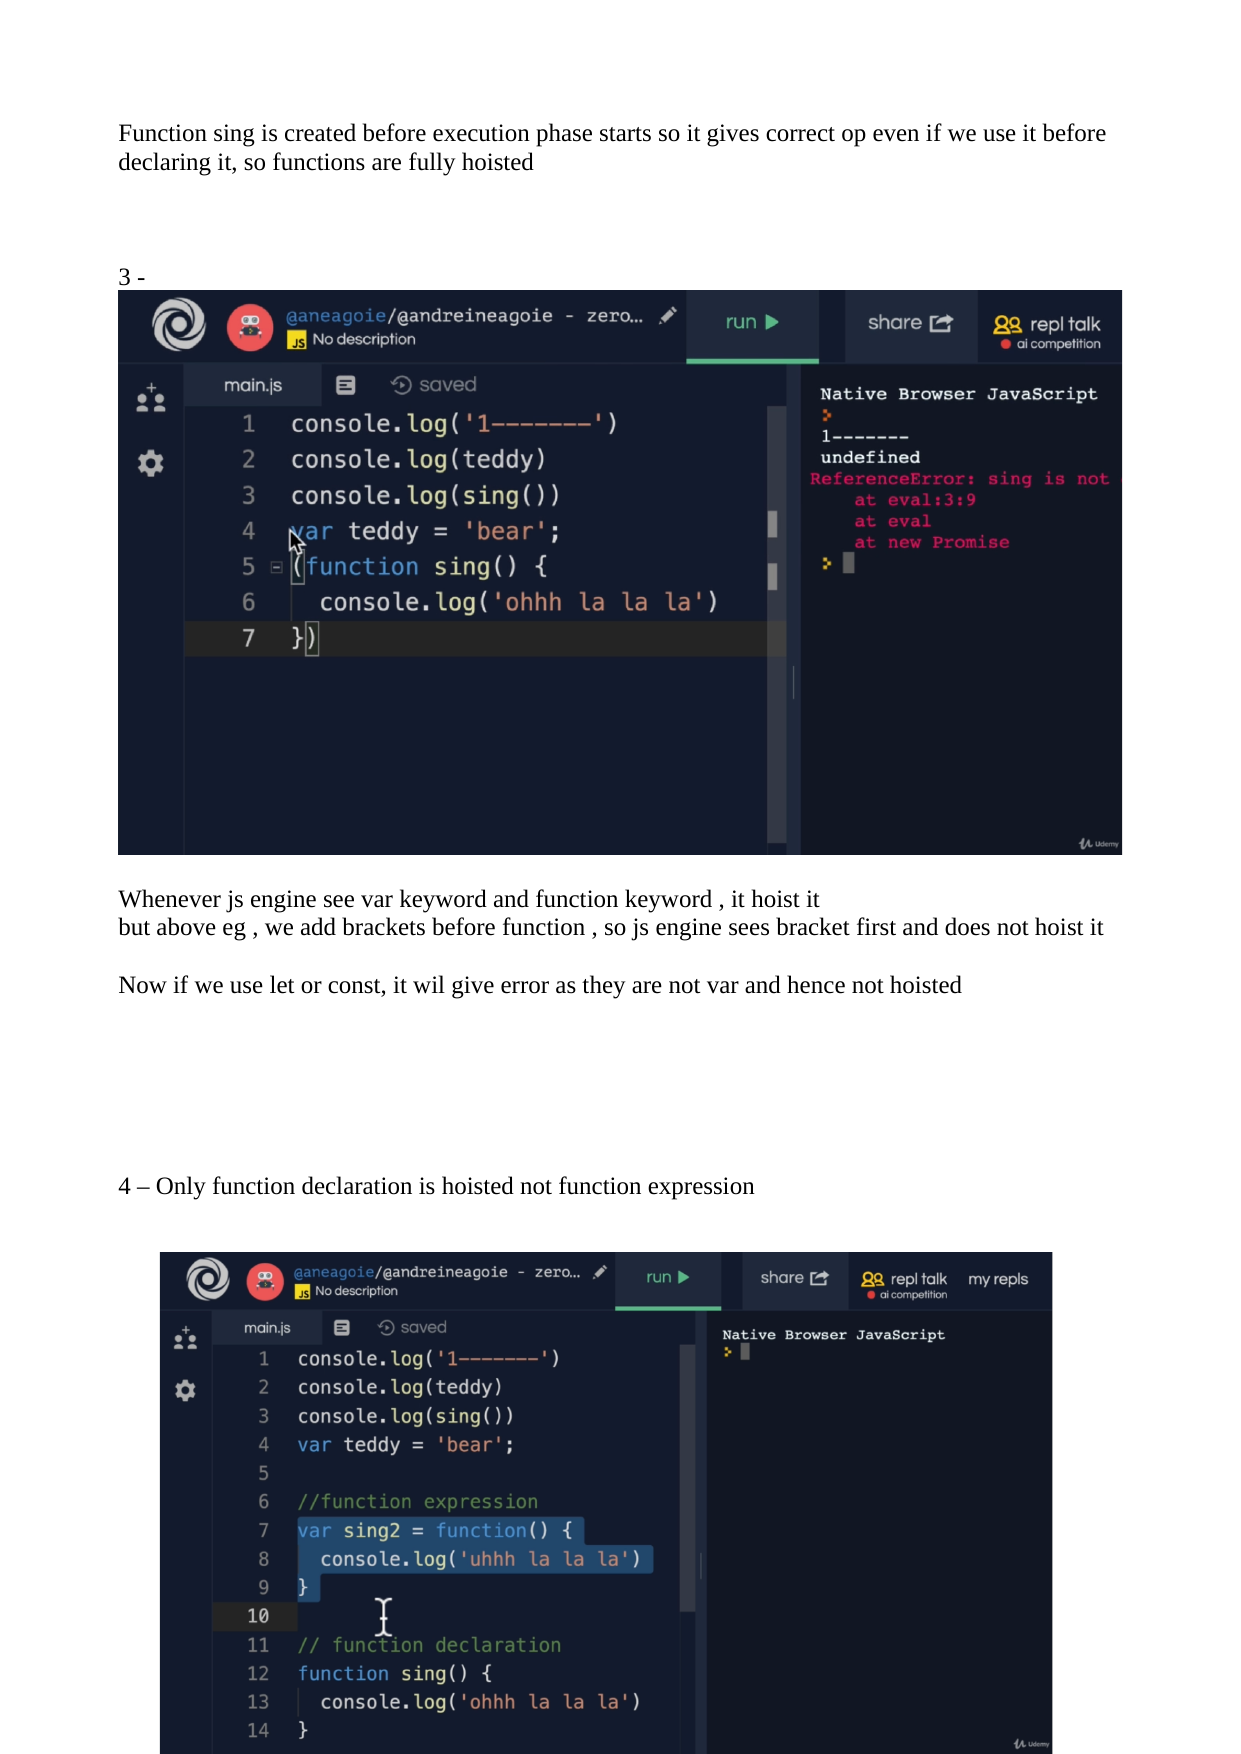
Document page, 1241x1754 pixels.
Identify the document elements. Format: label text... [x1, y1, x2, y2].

text Whenever js engine see var keyword and function keyword , it hoist it [118, 884, 1122, 912]
picture [118, 290, 1123, 855]
text 3 - [118, 262, 1122, 290]
text but above eg , we add brackets before function , so js engine sees bracket first and does not hoist it [118, 912, 1122, 941]
picture [159, 1252, 1053, 1754]
text Now if we use let or const, it wil give error as they are not var and hence not hoisted [118, 970, 1122, 999]
text 4 – Only function declaration is hoisted not function expression [118, 1171, 1122, 1200]
text Function sing is created before execution phase starts so it gives correct op even if we use it before declaring it, so functions are fully hoisted [118, 118, 1122, 176]
